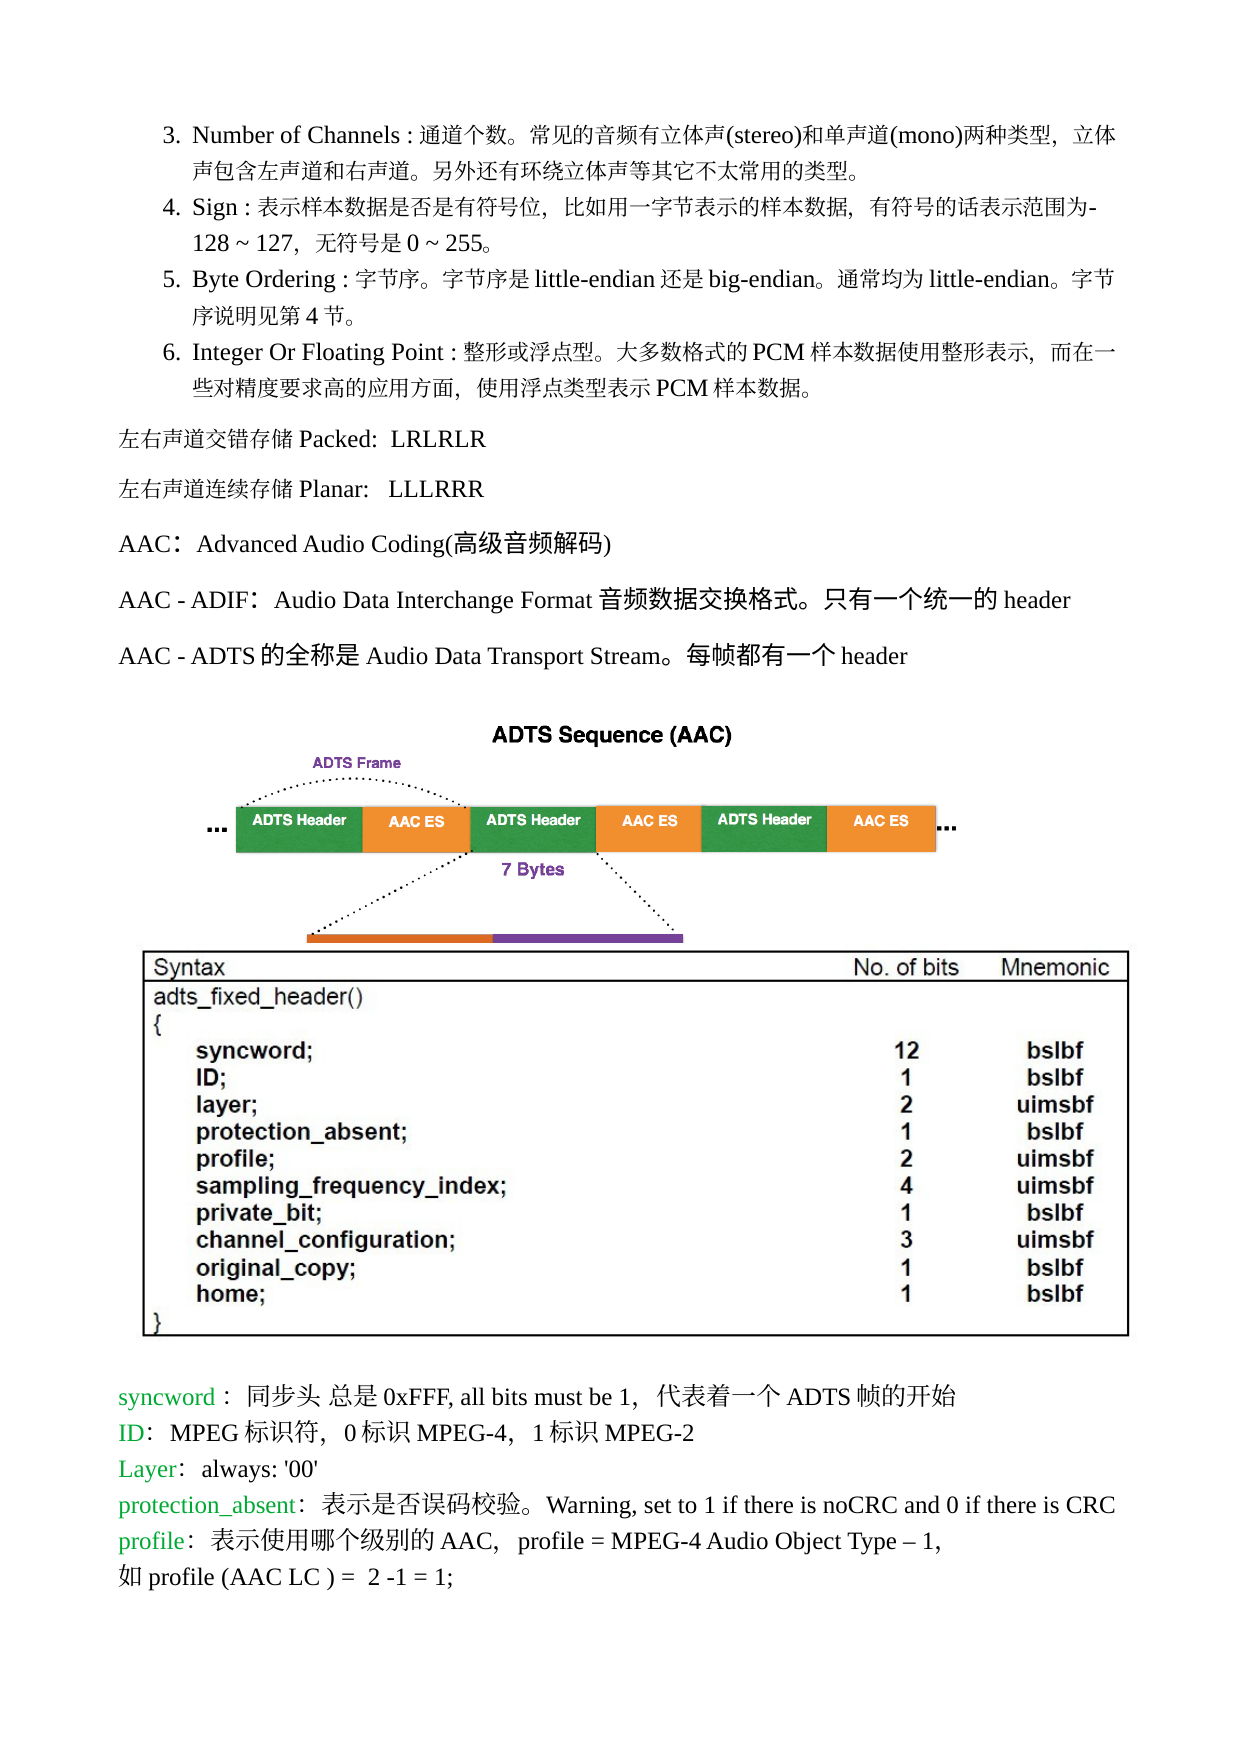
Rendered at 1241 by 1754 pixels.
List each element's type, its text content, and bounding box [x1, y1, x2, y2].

picture [135, 717, 1140, 1344]
text AAC：Advanced Audio Coding(⾼级⾳频解码) [118, 523, 1122, 559]
text 如profile (AAC LC ) = 2 -1 = 1; [118, 1556, 1122, 1592]
text ID：MPEG标识符，0标识MPEG-4，1标识MPEG-2 [118, 1413, 1122, 1449]
list Byte Ordering : 字节序。字节序是little-endian还是big-endian。通常均为little-endian。字节序说明见第4节。 [162, 263, 1122, 330]
list Number of Channels : 通道个数。常见的音频有立体声(stereo)和单声道(mono)两种类型，立体声包含左声道和右声道。另外还有环绕立体声等其它不太常用的类型。 [162, 118, 1122, 186]
text 左右声道连续存储 Planar: LLLRRR [118, 473, 1122, 504]
text protection_absent：表示是否误码校验。Warning, set to 1 if there is noCRC and 0 if there is CRC [118, 1484, 1122, 1521]
list Integer Or Floating Point : 整形或浮点型。大多数格式的PCM样本数据使用整形表示，而在一些对精度要求高的应用方面，使用浮点类型表示PCM样本数据。 [162, 335, 1122, 403]
text syncword ：同步头 总是0xFFF, all bits must be 1，代表着⼀个ADTS帧的开始 [118, 1377, 1122, 1413]
text AAC - ADTS的全称是Audio Data Transport Stream。每帧都有一个header [118, 636, 1122, 672]
text Layer：always: '00' [118, 1449, 1122, 1484]
text 左右声道交错存储 Packed: LRLRLR [118, 422, 1122, 453]
text AAC - ADIF：Audio Data Interchange Format ⾳频数据交换格式。只有一个统一的header [118, 579, 1122, 616]
list Sign : 表示样本数据是否是有符号位，比如用一字节表示的样本数据，有符号的话表示范围为-128 ~ 127，无符号是0 ~ 255。 [162, 190, 1122, 258]
text profile：表示使⽤哪个级别的AAC，profile = MPEG-4 Audio Object Type – 1， [118, 1521, 1122, 1556]
